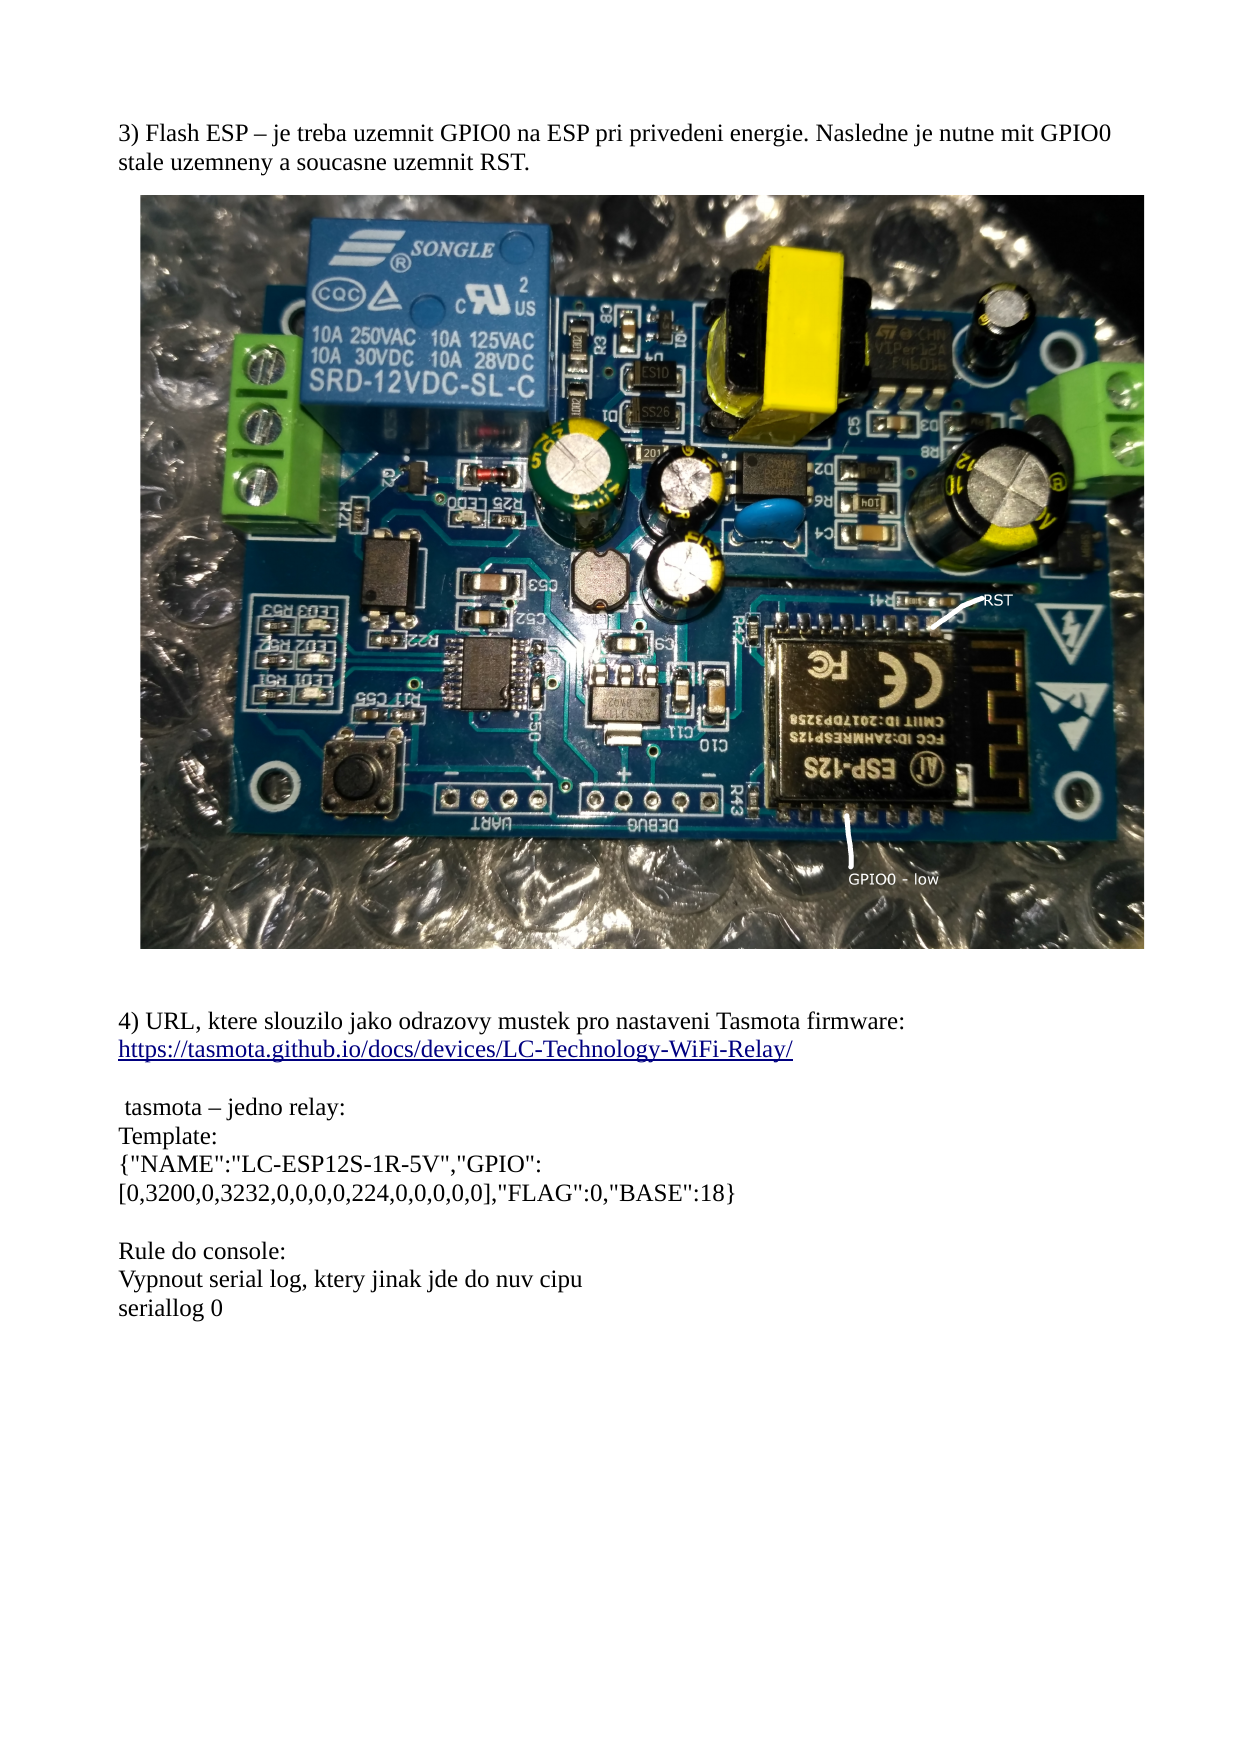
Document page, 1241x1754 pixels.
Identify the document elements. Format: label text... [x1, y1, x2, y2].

text Rule do console: [118, 1207, 1122, 1264]
text Vypnout serial log, ktery jinak jde do nuv cipu seriallog 0 [118, 1264, 1122, 1322]
text tasmota – jedno relay: Template: {"NAME":"LC-ESP12S-1R-5V","GPIO":[0,3200,0,3232,0,0,0,0,224,0,0,0,0,0],"FLAG":0,"BASE":18} [118, 1063, 1122, 1207]
text 4) URL, ktere slouzilo jako odrazovy mustek pro nastaveni Tasmota firmware: https://tasmota.github.io/docs/devices/LC-Technology-WiFi-Relay/ [118, 1006, 1122, 1063]
picture [140, 195, 1145, 949]
text 3) Flash ESP – je treba uzemnit GPIO0 na ESP pri privedeni energie. Nasledne je nutne mit GPIO0 stale uzemneny a soucasne uzemnit RST. [118, 118, 1122, 176]
